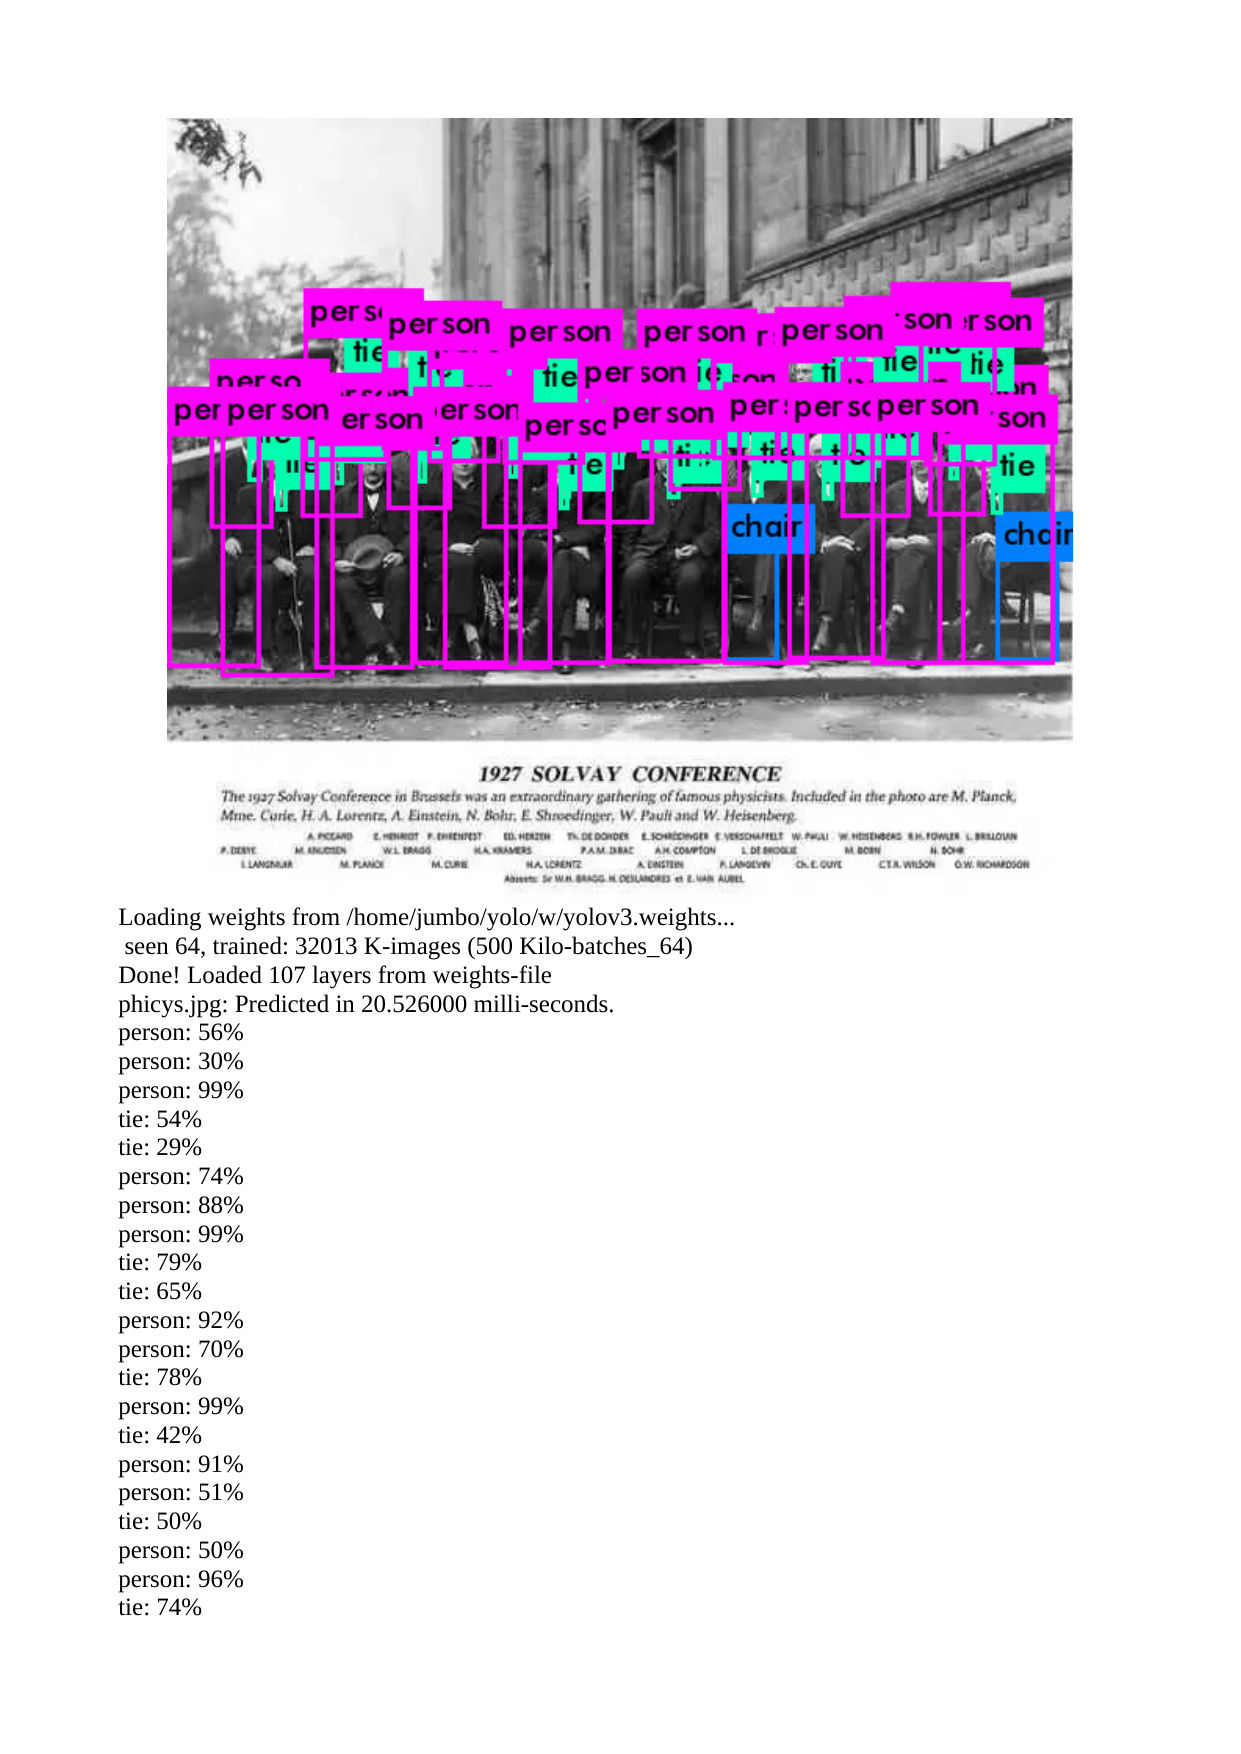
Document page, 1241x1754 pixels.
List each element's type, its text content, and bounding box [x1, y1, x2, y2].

text person: 99% [118, 1219, 1122, 1247]
text tie: 78% [118, 1362, 1122, 1391]
text person: 51% [118, 1477, 1122, 1506]
text person: 99% [118, 1391, 1122, 1420]
text tie: 29% [118, 1132, 1122, 1161]
text person: 56% [118, 1017, 1122, 1046]
text person: 70% [118, 1334, 1122, 1362]
text tie: 50% [118, 1506, 1122, 1535]
text phicys.jpg: Predicted in 20.526000 milli-seconds. [118, 989, 1122, 1017]
text person: 96% [118, 1564, 1122, 1592]
text Loading weights from /home/jumbo/yolo/w/yolov3.weights... [118, 118, 1122, 931]
picture [167, 118, 1074, 903]
text person: 74% [118, 1161, 1122, 1190]
text tie: 79% [118, 1247, 1122, 1276]
text person: 30% [118, 1046, 1122, 1075]
text Done! Loaded 107 layers from weights-file [118, 960, 1122, 989]
text tie: 54% [118, 1104, 1122, 1132]
text person: 50% [118, 1535, 1122, 1564]
text person: 92% [118, 1305, 1122, 1334]
text tie: 74% [118, 1592, 1122, 1621]
text tie: 65% [118, 1276, 1122, 1305]
text person: 91% [118, 1449, 1122, 1477]
text person: 88% [118, 1190, 1122, 1219]
text tie: 42% [118, 1420, 1122, 1449]
text person: 99% [118, 1075, 1122, 1104]
text seen 64, trained: 32013 K-images (500 Kilo-batches_64) [118, 931, 1122, 960]
